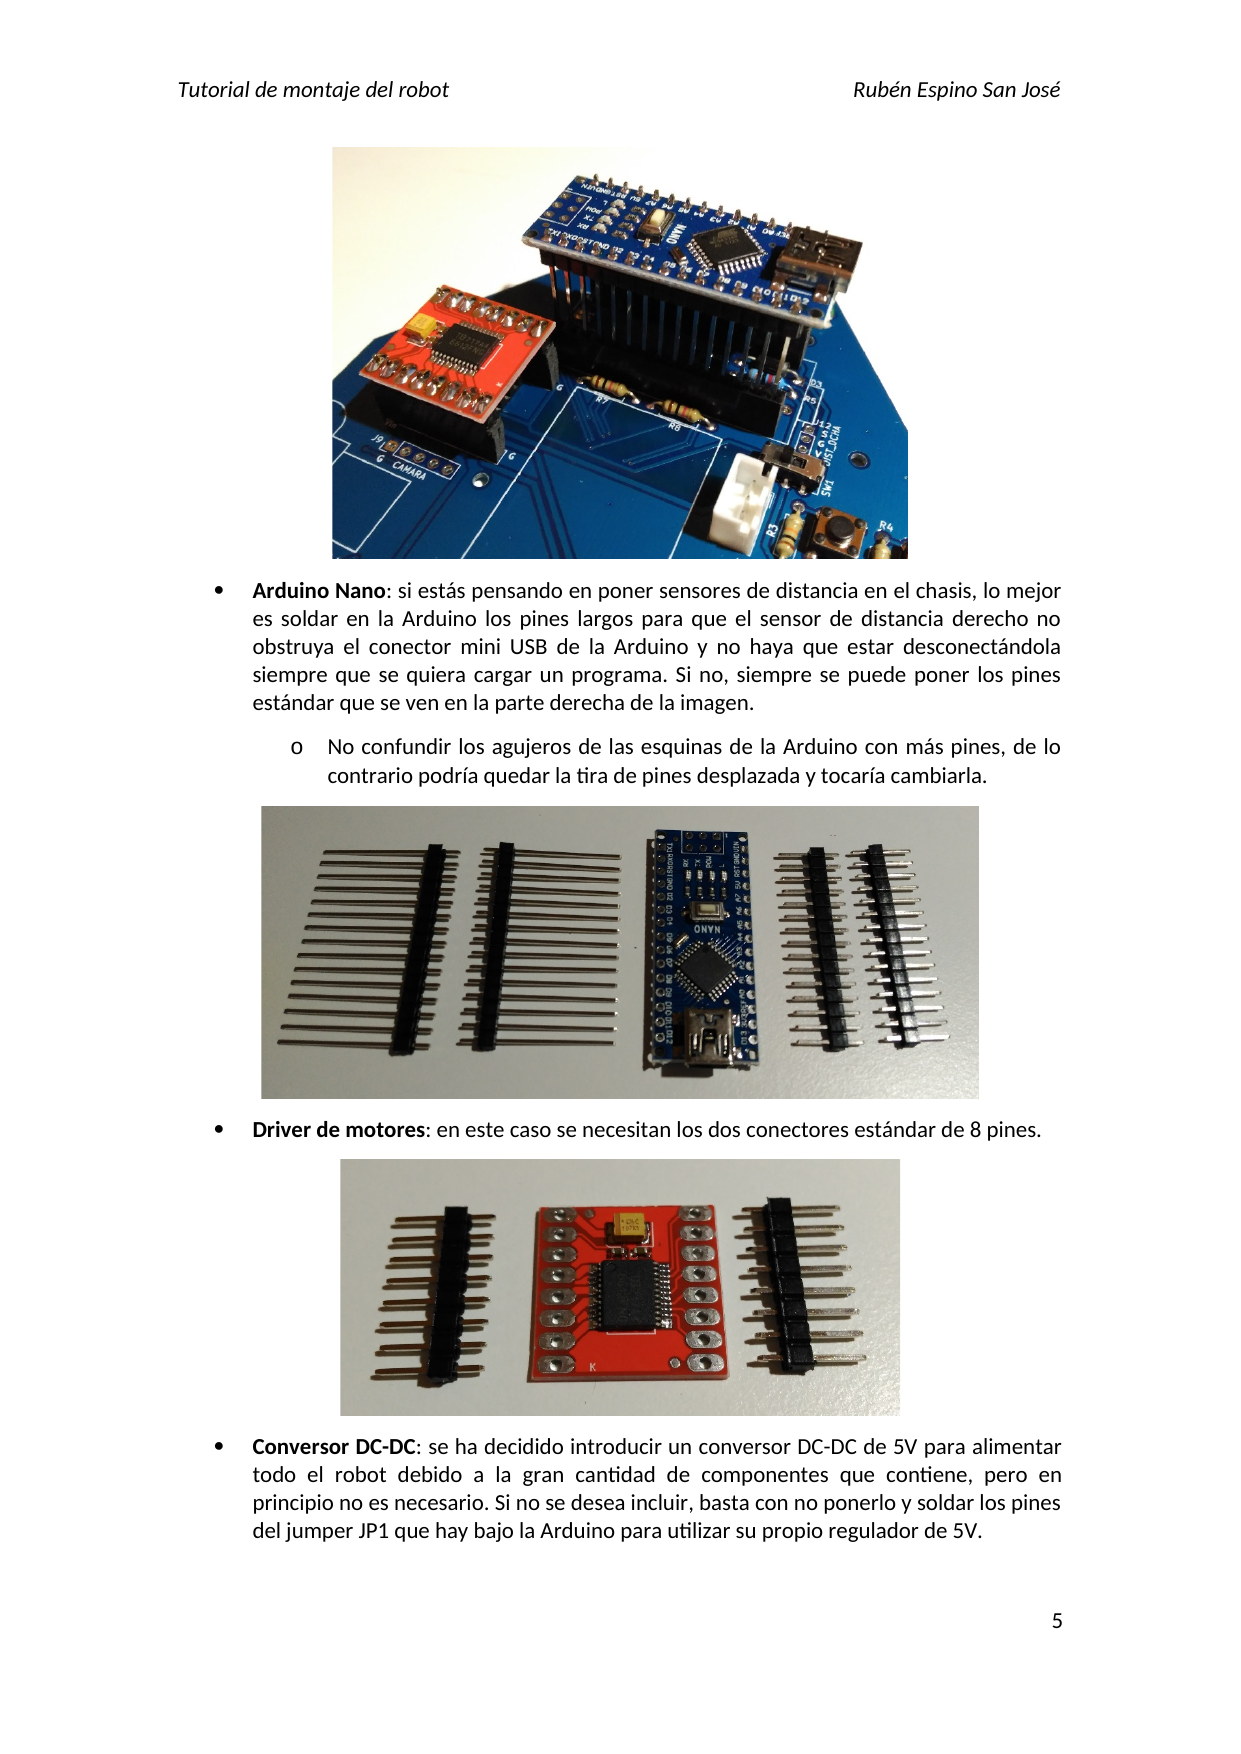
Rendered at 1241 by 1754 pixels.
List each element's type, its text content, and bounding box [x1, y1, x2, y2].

list Conversor DC-DC: se ha decidido introducir un conversor DC-DC de 5V para alimentar todo el robot debido a la gran cantidad de componentes que contiene, pero en principio no es necesario. Si no se desea incluir, basta con no ponerlo y soldar los pines del jumper JP1 que hay bajo la Arduino para utilizar su propio regulador de 5V. [215, 1432, 1063, 1544]
list No confundir los agujeros de las esquinas de la Arduino con más pines, de lo contrario podría quedar la tira de pines desplazada y tocaría cambiarla. [290, 732, 1063, 790]
list Driver de motores: en este caso se necesitan los dos conectores estándar de 8 pines. [215, 1115, 1063, 1143]
list Arduino Nano: si estás pensando en poner sensores de distancia en el chasis, lo mejor es soldar en la Arduino los pines largos para que el sensor de distancia derecho no obstruya el conector mini USB de la Arduino y no haya que estar desconectándola siempre que se quiera cargar un programa. Si no, siempre se puede poner los pines estándar que se ven en la parte derecha de la imagen. [215, 576, 1063, 716]
